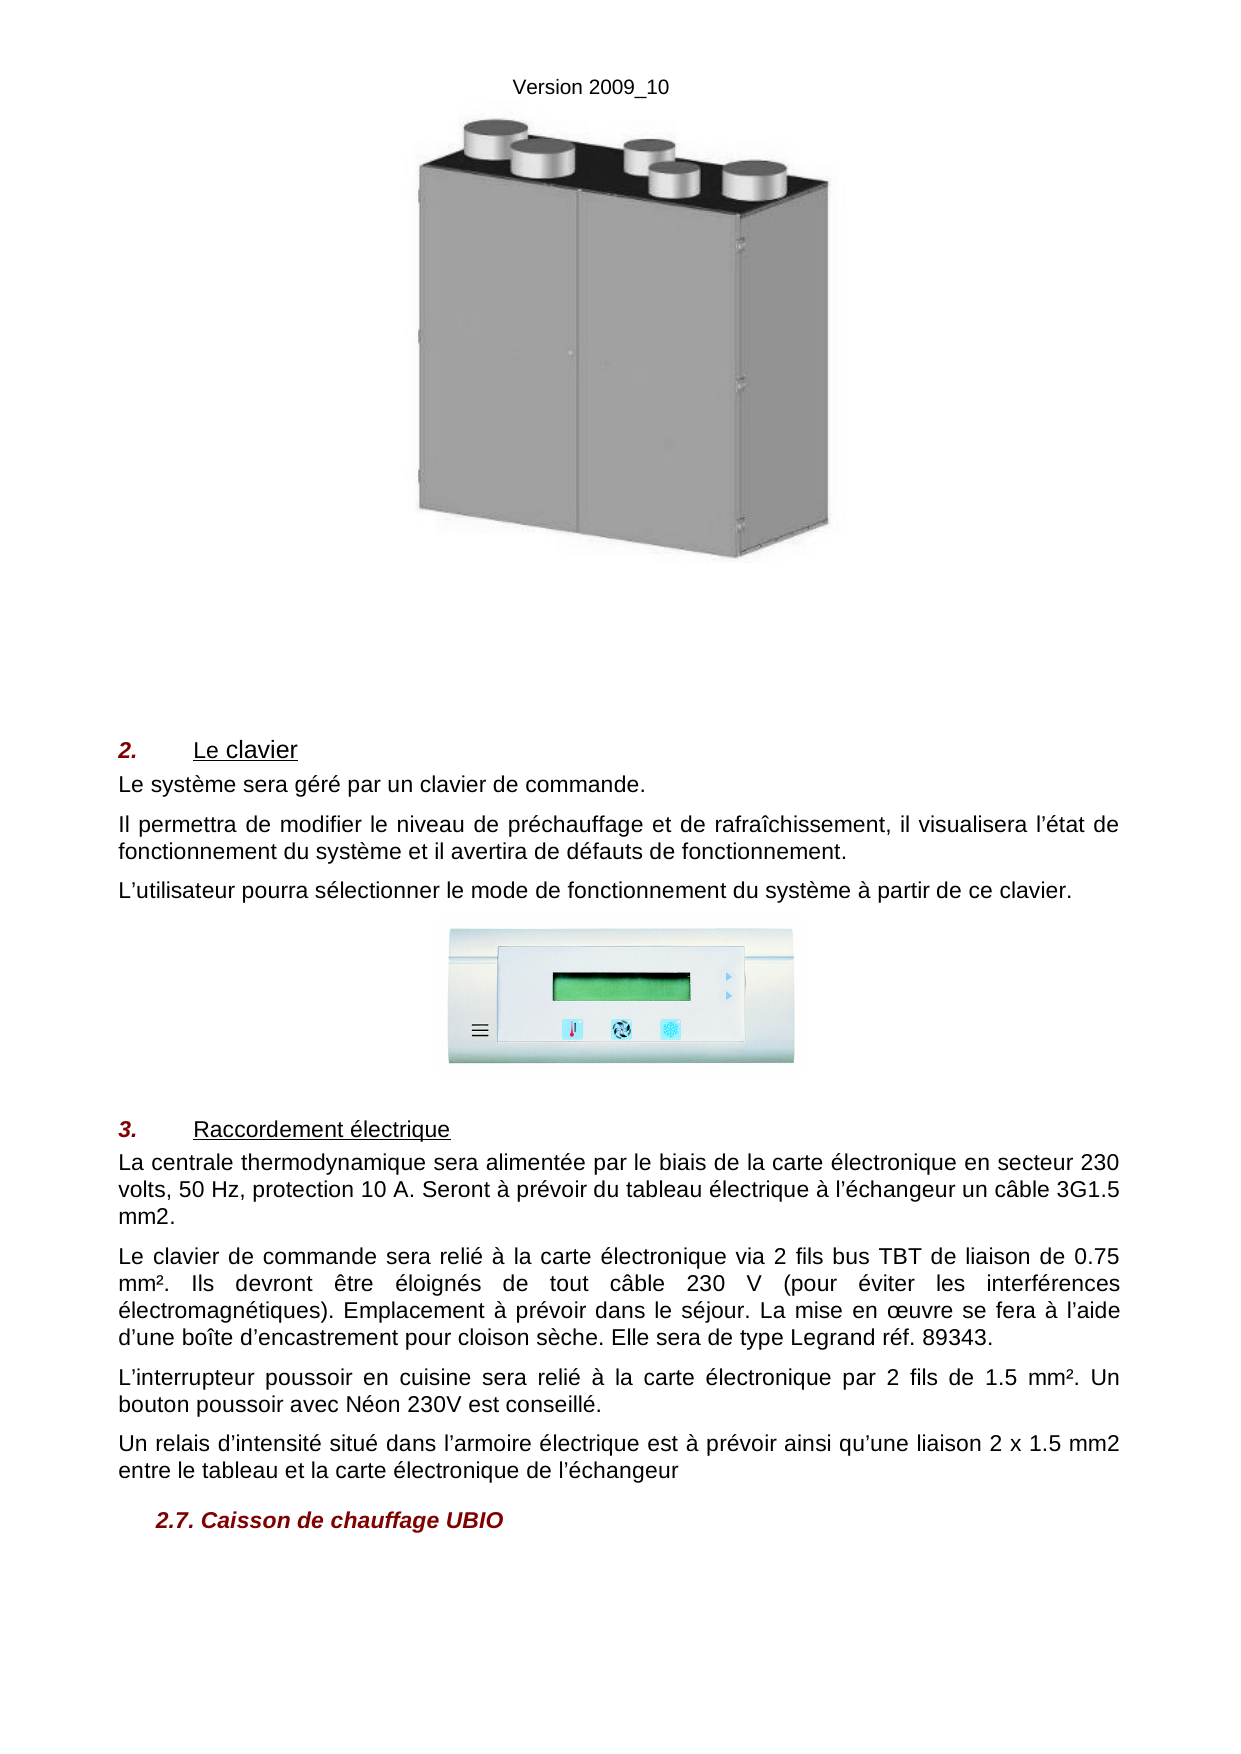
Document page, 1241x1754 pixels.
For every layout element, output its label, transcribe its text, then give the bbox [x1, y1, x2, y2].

text La centrale thermodynamique sera alimentée par le biais de la carte électronique en secteur 230 volts, 50 Hz, protection 10 A. Seront à prévoir du tableau électrique à l’échangeur un câble 3G1.5 mm2. [118, 1148, 1122, 1230]
text Le clavier de commande sera relié à la carte électronique via 2 fils bus TBT de liaison de 0.75 mm². Ils devront être éloignés de tout câble 230 V (pour éviter les interférences électromagnétiques). Emplacement à prévoir dans le séjour. La mise en œuvre se fera à l’aide d’une boîte d’encastrement pour cloison sèche. Elle sera de type Legrand réf. 89343. [118, 1242, 1122, 1351]
subtitle Raccordement électrique [118, 1115, 1122, 1142]
text Un relais d’intensité situé dans l’armoire électrique est à prévoir ainsi qu’une liaison 2 x 1.5 mm2 entre le tableau et la carte électronique de l’échangeur [118, 1430, 1122, 1484]
text L’utilisateur pourra sélectionner le mode de fonctionnement du système à partir de ce clavier. [118, 877, 1122, 904]
subtitle Le clavier [118, 735, 1122, 764]
picture [437, 917, 803, 1077]
text Il permettra de modifier le niveau de préchauffage et de rafraîchissement, il visualisera l’état de fonctionnement du système et il avertira de défauts de fonctionnement. [118, 810, 1122, 864]
text Le système sera géré par un clavier de commande. [118, 771, 1122, 798]
list Caisson de chauffage UBIO [156, 1506, 1122, 1533]
text L’interrupteur poussoir en cuisine sera relié à la carte électronique par 2 fils de 1.5 mm². Un bouton poussoir avec Néon 230V est conseillé. [118, 1363, 1122, 1417]
